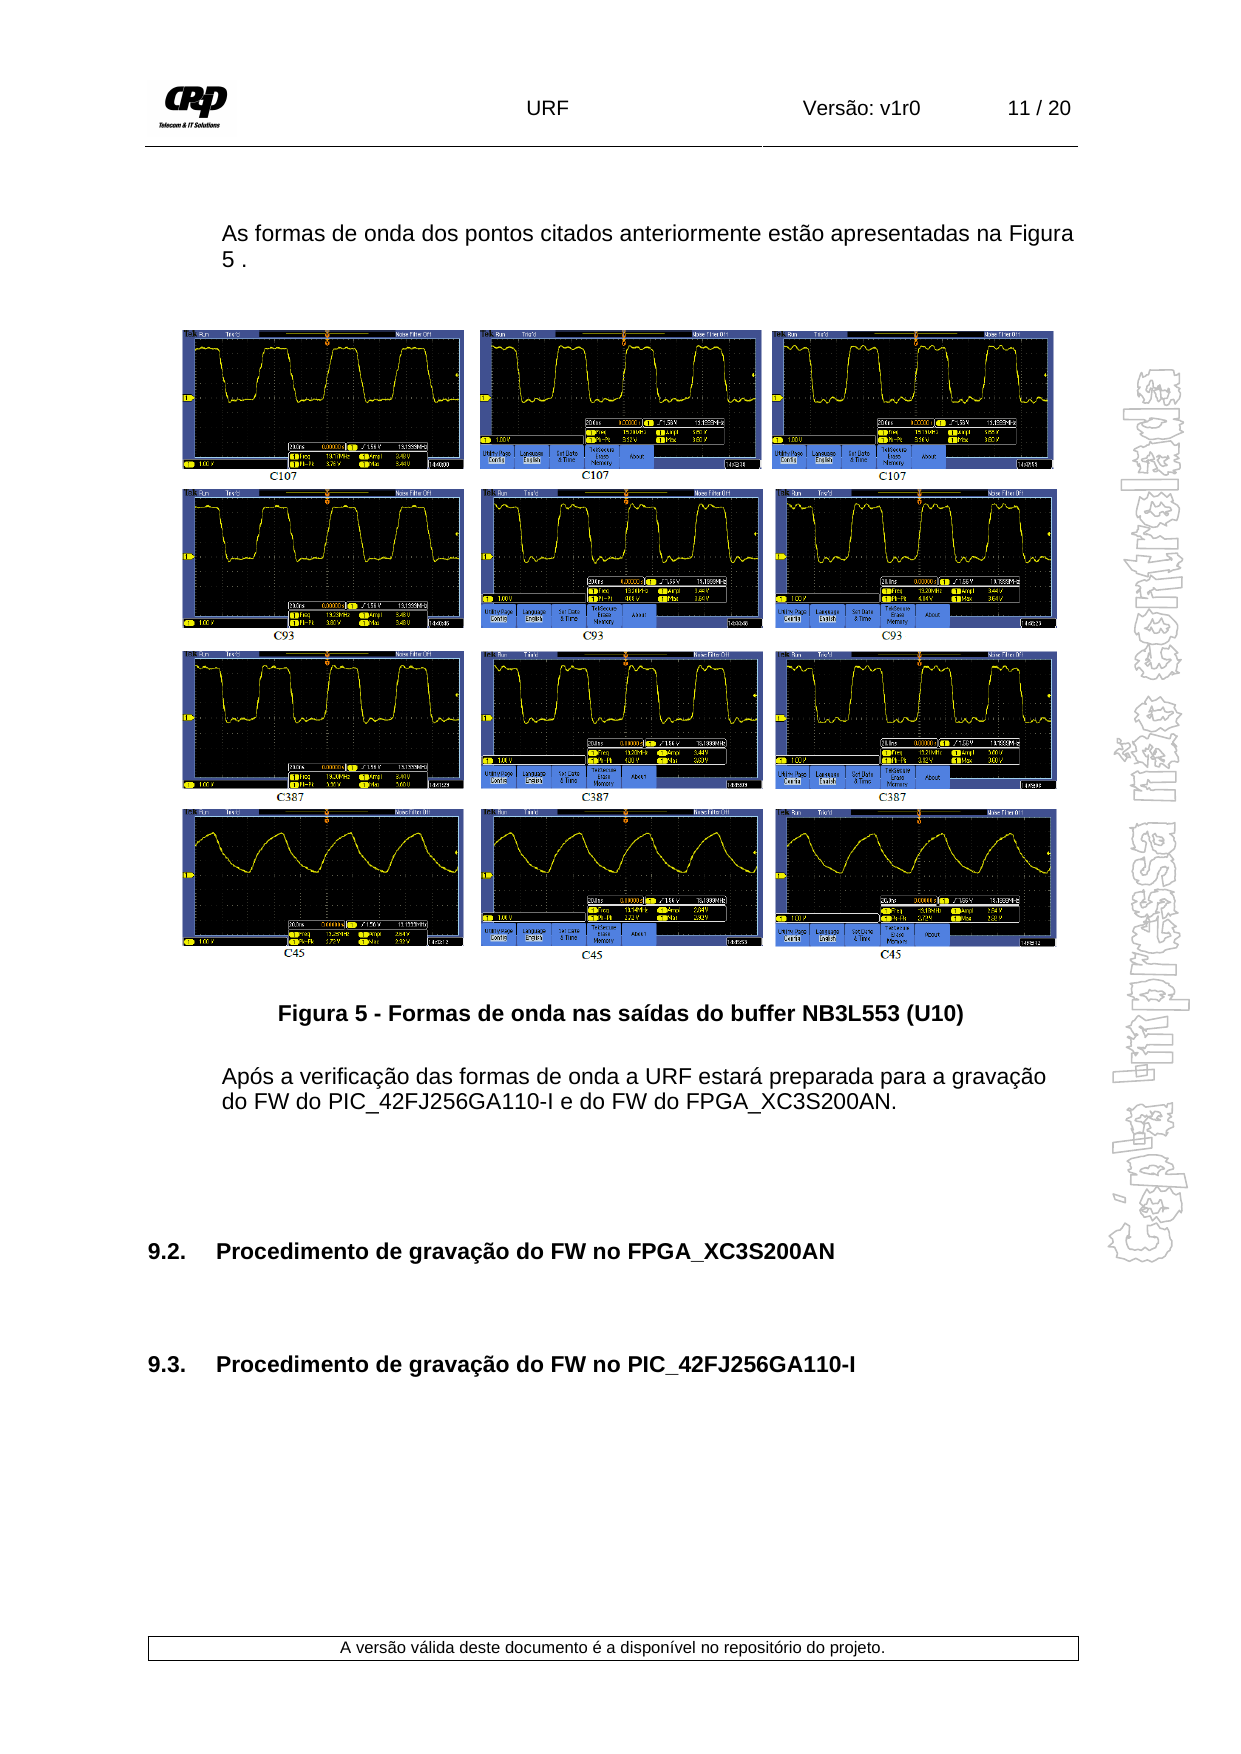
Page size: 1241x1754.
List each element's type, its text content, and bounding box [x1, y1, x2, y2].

subtitle Procedimento de gravação do FW no FPGA_XC3S200AN [148, 1239, 1078, 1264]
picture [147, 80, 237, 137]
text Figura 5 - Formas de onda nas saídas do buffer NB3L553 (U10) [177, 1001, 1065, 1026]
text As formas de onda dos pontos citados anteriormente estão apresentadas na Figura 5 . [222, 221, 1078, 272]
subtitle Procedimento de gravação do FW no PIC_42FJ256GA110-I [148, 1351, 1078, 1377]
text Após a verificação das formas de onda a URF estará preparada para a gravação do FW do PIC_42FJ256GA110-I e do FW do FPGA_XC3S200AN. [222, 1063, 1078, 1114]
